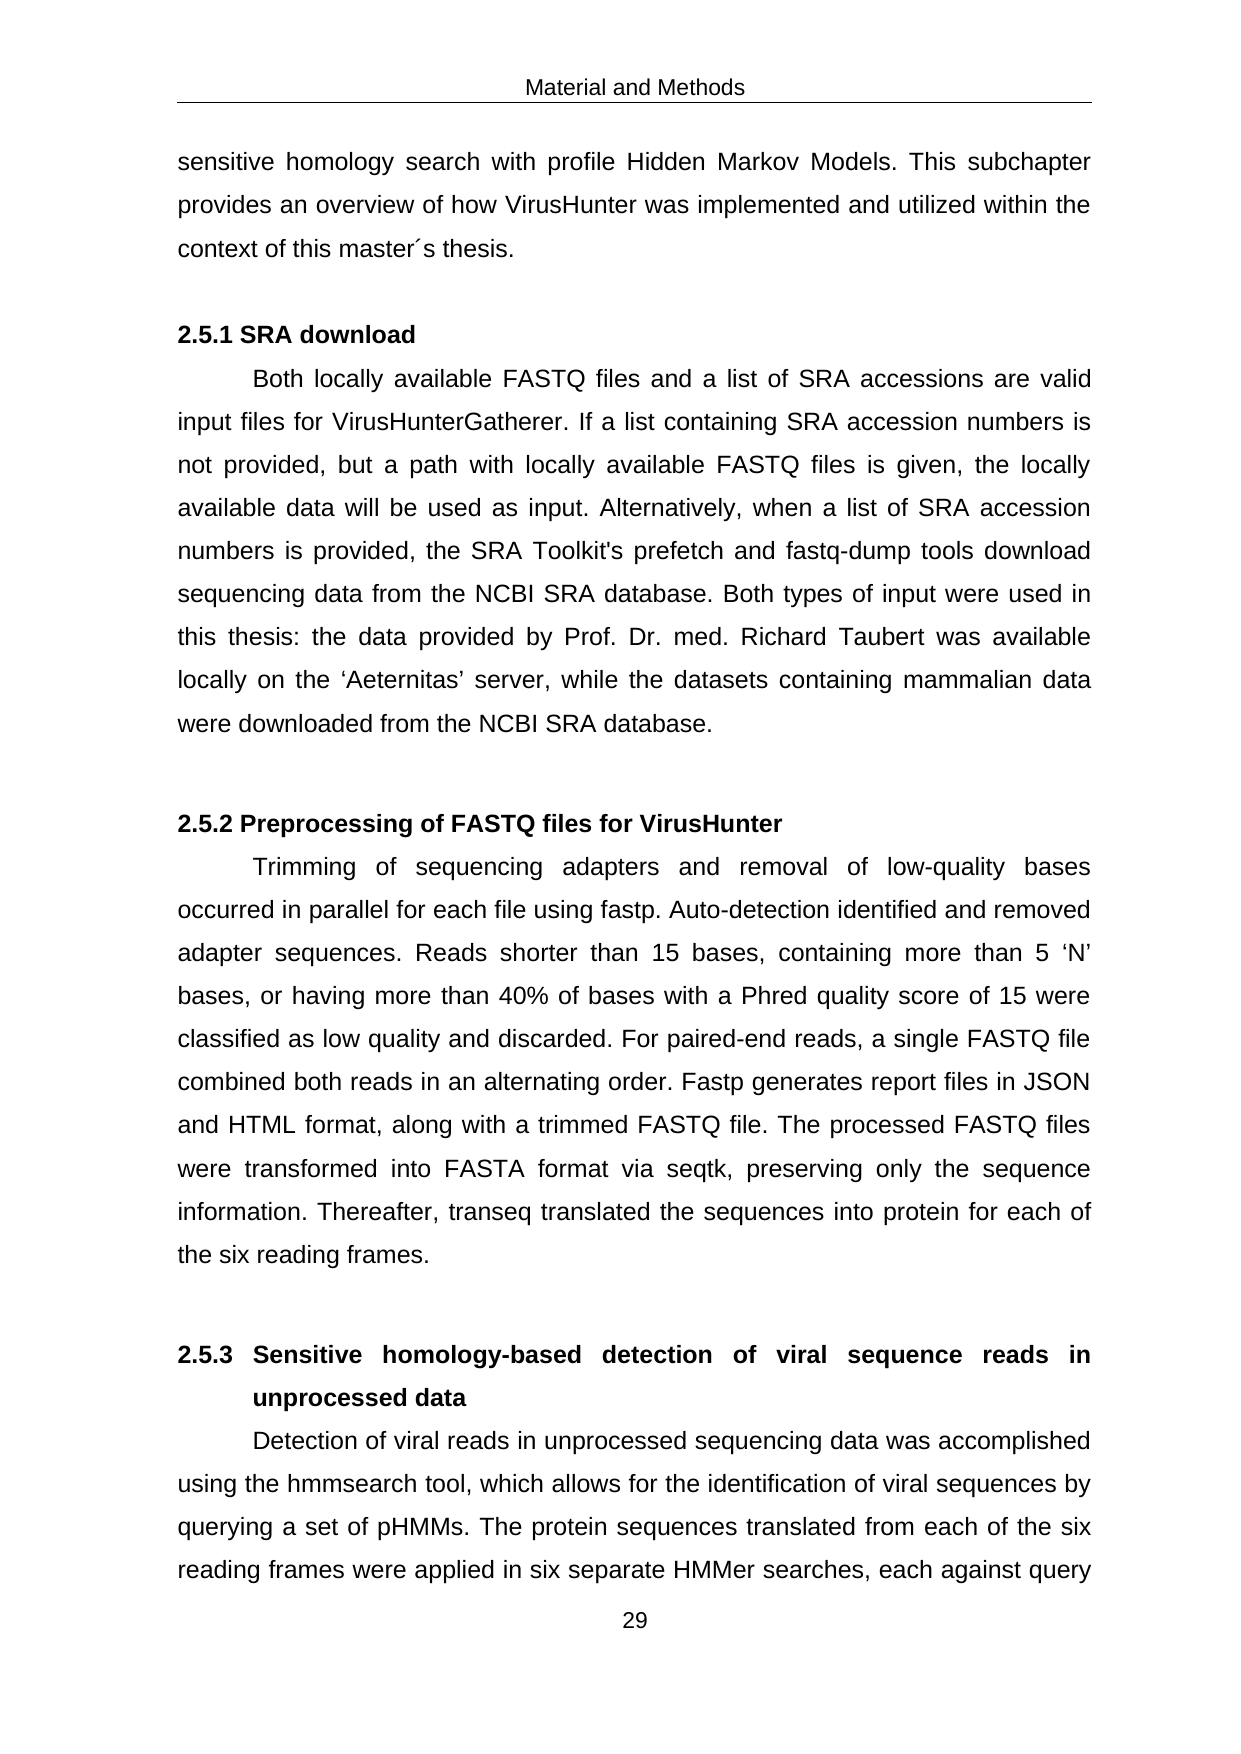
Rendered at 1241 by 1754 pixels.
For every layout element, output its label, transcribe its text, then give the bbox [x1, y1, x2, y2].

subtitle 2.5.3 Sensitive homology-based detection of viral sequence reads in unprocessed data [177, 1340, 1092, 1412]
text Trimming of sequencing adapters and removal of low-quality bases occurred in parallel for each file using fastp. Auto-detection identified and removed adapter sequences. Reads shorter than 15 bases, containing more than 5 ‘N’ bases, or having more than 40% of bases with a Phred quality score of 15 were classified as low quality and discarded. For paired-end reads, a single FASTQ file combined both reads in an alternating order. Fastp generates report files in JSON and HTML format, along with a trimmed FASTQ file. The processed FASTQ files were transformed into FASTA format via seqtk, preserving only the sequence information. Thereafter, transeq translated the sequences into protein for each of the six reading frames. [177, 852, 1092, 1268]
subtitle 2.5.1 SRA download [177, 320, 1092, 349]
text Both locally available FASTQ files and a list of SRA accessions are valid input files for VirusHunterGatherer. If a list containing SRA accession numbers is not provided, but a path with locally available FASTQ files is given, the locally available data will be used as input. Alternatively, when a list of SRA accession numbers is provided, the SRA Toolkit's prefetch and fastq-dump tools download sequencing data from the NCBI SRA database. Both types of input were used in this thesis: the data provided by Prof. Dr. med. Richard Taubert was available locally on the ‘Aeternitas’ server, while the datasets containing mammalian data were downloaded from the NCBI SRA database. [177, 363, 1092, 737]
text Detection of viral reads in unprocessed sequencing data was accomplished using the hmmsearch tool, which allows for the identification of viral sequences by querying a set of pHMMs. The protein sequences translated from each of the six reading frames were applied in six separate HMMer searches, each against query [177, 1426, 1092, 1584]
text sensitive homology search with profile Hidden Markov Models. This subchapter provides an overview of how VirusHunter was implemented and utilized within the context of this master´s thesis. [177, 147, 1092, 262]
subtitle 2.5.2 Preprocessing of FASTQ files for VirusHunter [177, 808, 1092, 837]
